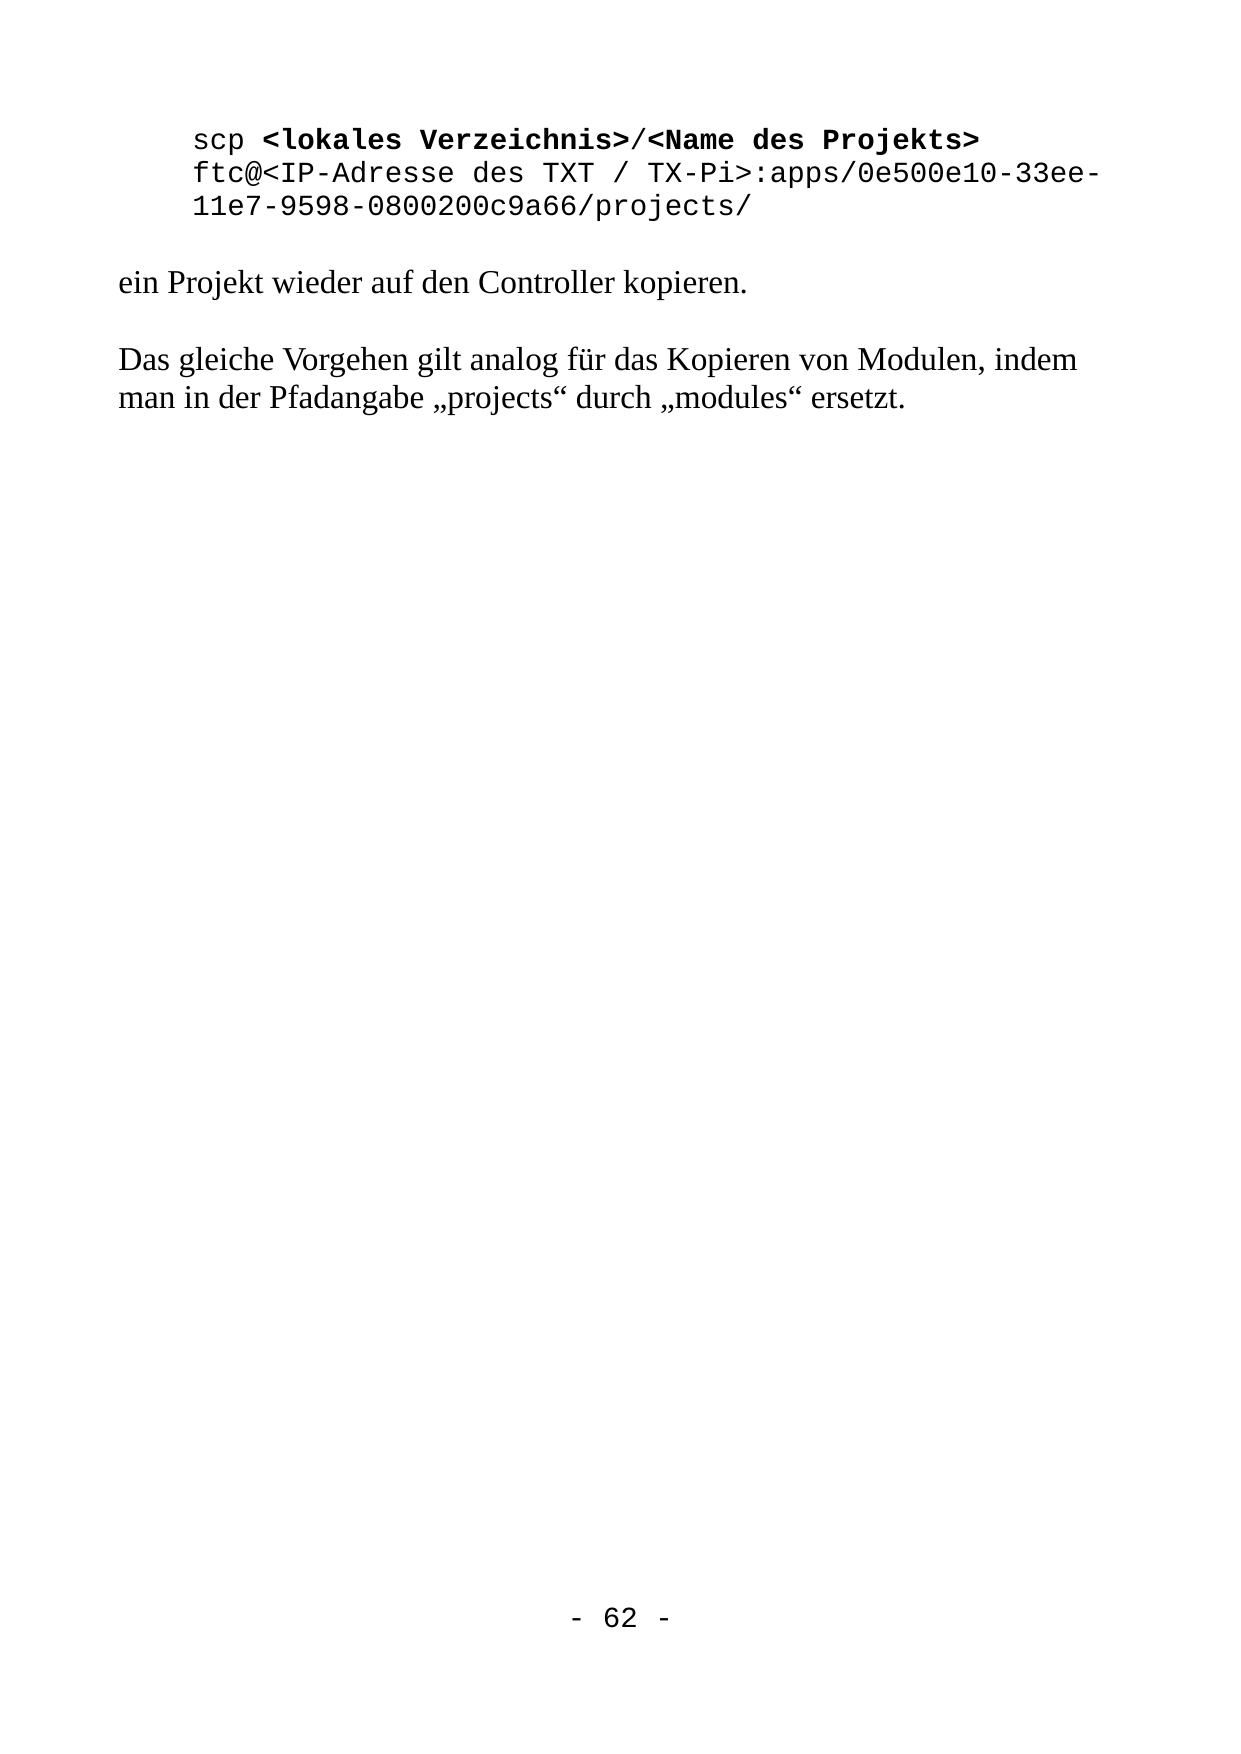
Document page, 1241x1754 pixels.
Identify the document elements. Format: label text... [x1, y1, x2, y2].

text ein Projekt wieder auf den Controller kopieren. [118, 262, 1122, 301]
text Das gleiche Vorgehen gilt analog für das Kopieren von Modulen, indem man in der Pfadangabe „projects“ durch „modules“ ersetzt. [118, 339, 1122, 416]
text scp <lokales Verzeichnis>/<Name des Projekts> [118, 118, 1122, 158]
text ftc@<IP-Adresse des TXT / TX-Pi>:apps/0e500e10-33ee- 11e7-9598-0800200c9a66/projects/ [118, 158, 1122, 224]
